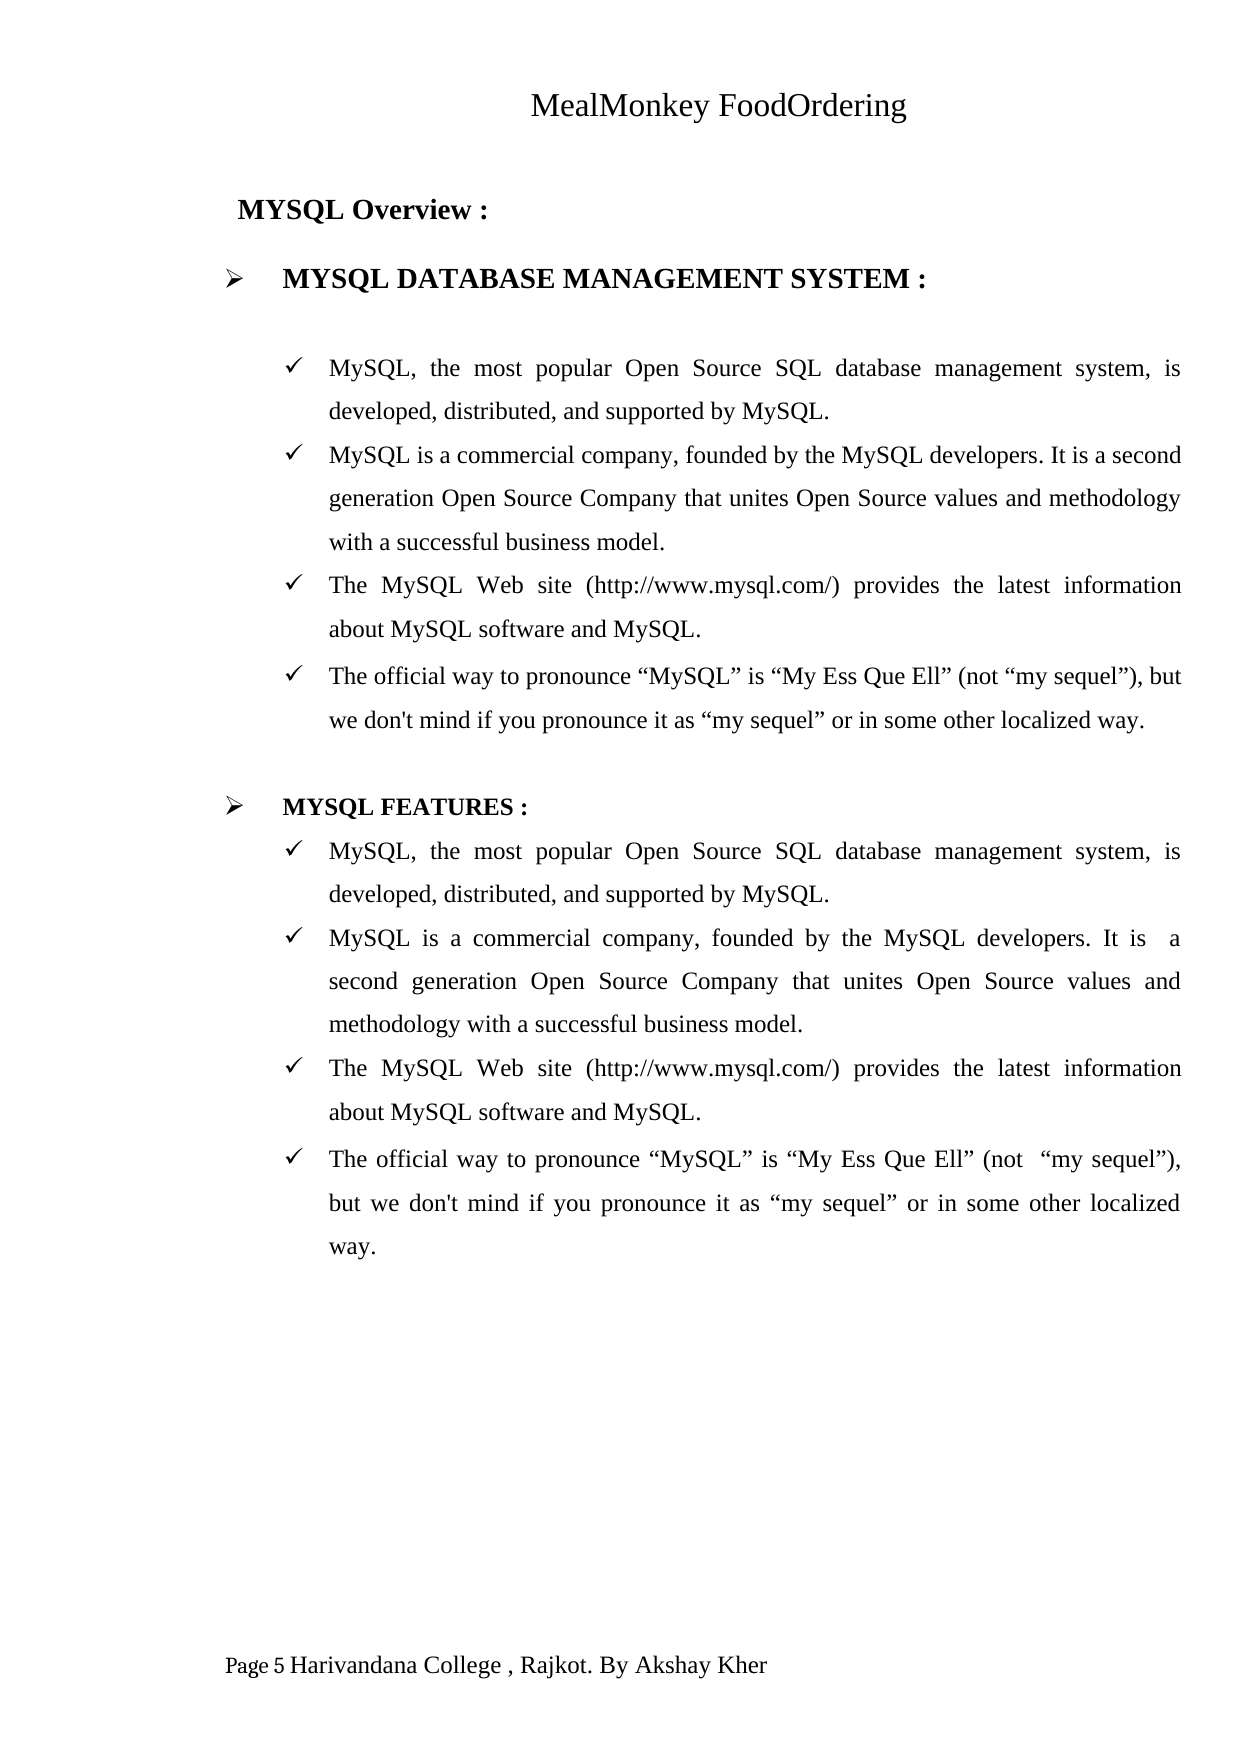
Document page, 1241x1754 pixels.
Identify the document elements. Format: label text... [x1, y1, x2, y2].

list The official way to pronounce “MySQL” is “My Ess Que Ell” (not “my sequel”), but we don't mind if you pronounce it as “my sequel” or in some other localized way. [284, 661, 1182, 733]
list MySQL is a commercial company, founded by the MySQL developers. It is a second generation Open Source Company that unites Open Source values and methodology with a successful business model. [284, 923, 1182, 1038]
list MySQL is a commercial company, founded by the MySQL developers. It is a second generation Open Source Company that unites Open Source values and methodology with a successful business model. [284, 440, 1182, 555]
list MySQL, the most popular Open Source SQL database management system, is developed, distributed, and supported by MySQL. [284, 353, 1182, 425]
list MySQL, the most popular Open Source SQL database management system, is developed, distributed, and supported by MySQL. [284, 836, 1182, 908]
list MYSQL FEATURES : [223, 792, 1182, 821]
list MYSQL Overview : [150, 192, 1182, 226]
list The MySQL Web site (http://www.mysql.com/) provides the latest information about MySQL software and MySQL. [284, 571, 1182, 643]
list The official way to pronounce “MySQL” is “My Ess Que Ell” (not “my sequel”), but we don't mind if you pronounce it as “my sequel” or in some other localized way. [284, 1144, 1182, 1260]
list The MySQL Web site (http://www.mysql.com/) provides the latest information about MySQL software and MySQL. [284, 1053, 1182, 1126]
list MYSQL DATABASE MANAGEMENT SYSTEM : [223, 261, 1182, 294]
